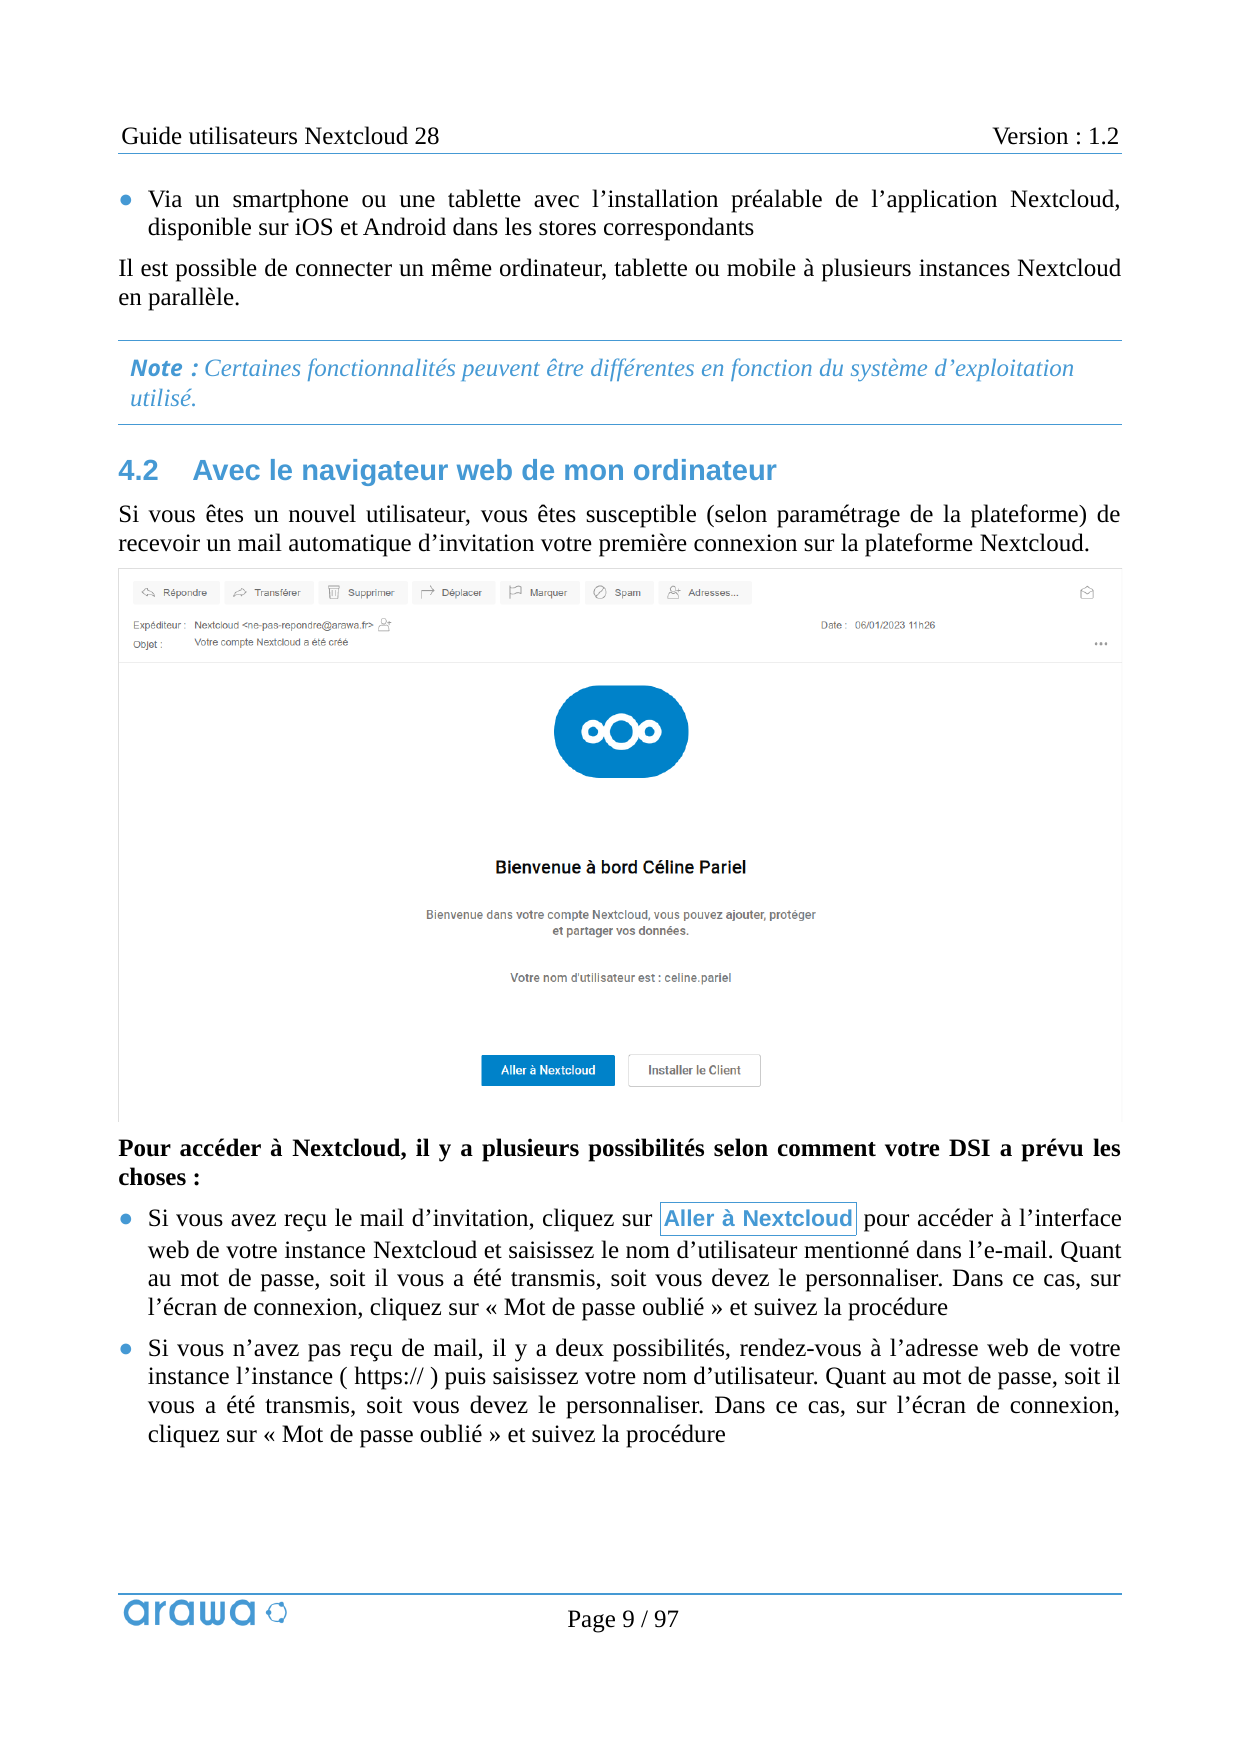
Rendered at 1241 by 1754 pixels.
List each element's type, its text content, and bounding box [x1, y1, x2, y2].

text Note : Certaines fonctionnalités peuvent être différentes en fonction du système d’exploitation utilisé. [118, 341, 1122, 424]
list Si vous n’avez pas reçu de mail, il y a deux possibilités, rendez-vous à l’adresse web de votre instance l’instance ( https:// ) puis saisissez votre nom d’utilisateur. Quant au mot de passe, soit il vous a été transmis, soit vous devez le personnaliser. Dans ce cas, sur l’écran de connexion, cliquez sur « Mot de passe oublié » et suivez la procédure [118, 1333, 1122, 1448]
text Si vous êtes un nouvel utilisateur, vous êtes susceptible (selon paramétrage de la plateforme) de recevoir un mail automatique d’invitation votre première connexion sur la plateforme Nextcloud. [118, 499, 1122, 557]
list Via un smartphone ou une tablette avec l’installation préalable de l’application Nextcloud, disponible sur iOS et Android dans les stores correspondants [118, 184, 1122, 241]
subtitle Avec le navigateur web de mon ordinateur [118, 453, 1122, 487]
text Pour accéder à Nextcloud, il y a plusieurs possibilités selon comment votre DSI a prévu les choses : [118, 1133, 1122, 1191]
picture [121, 1597, 290, 1628]
text Il est possible de connecter un même ordinateur, tablette ou mobile à plusieurs instances Nextcloud en parallèle. [118, 253, 1122, 311]
list Si vous avez reçu le mail d’invitation, cliquez sur Aller à Nextcloud pour accéder à l’interface web de votre instance Nextcloud et saisissez le nom d’utilisateur mentionné dans l’e-mail. Quant au mot de passe, soit il vous a été transmis, soit vous devez le personnaliser. Dans ce cas, sur l’écran de connexion, cliquez sur « Mot de passe oublié » et suivez la procédure [118, 1202, 1122, 1321]
picture [118, 568, 1123, 1122]
